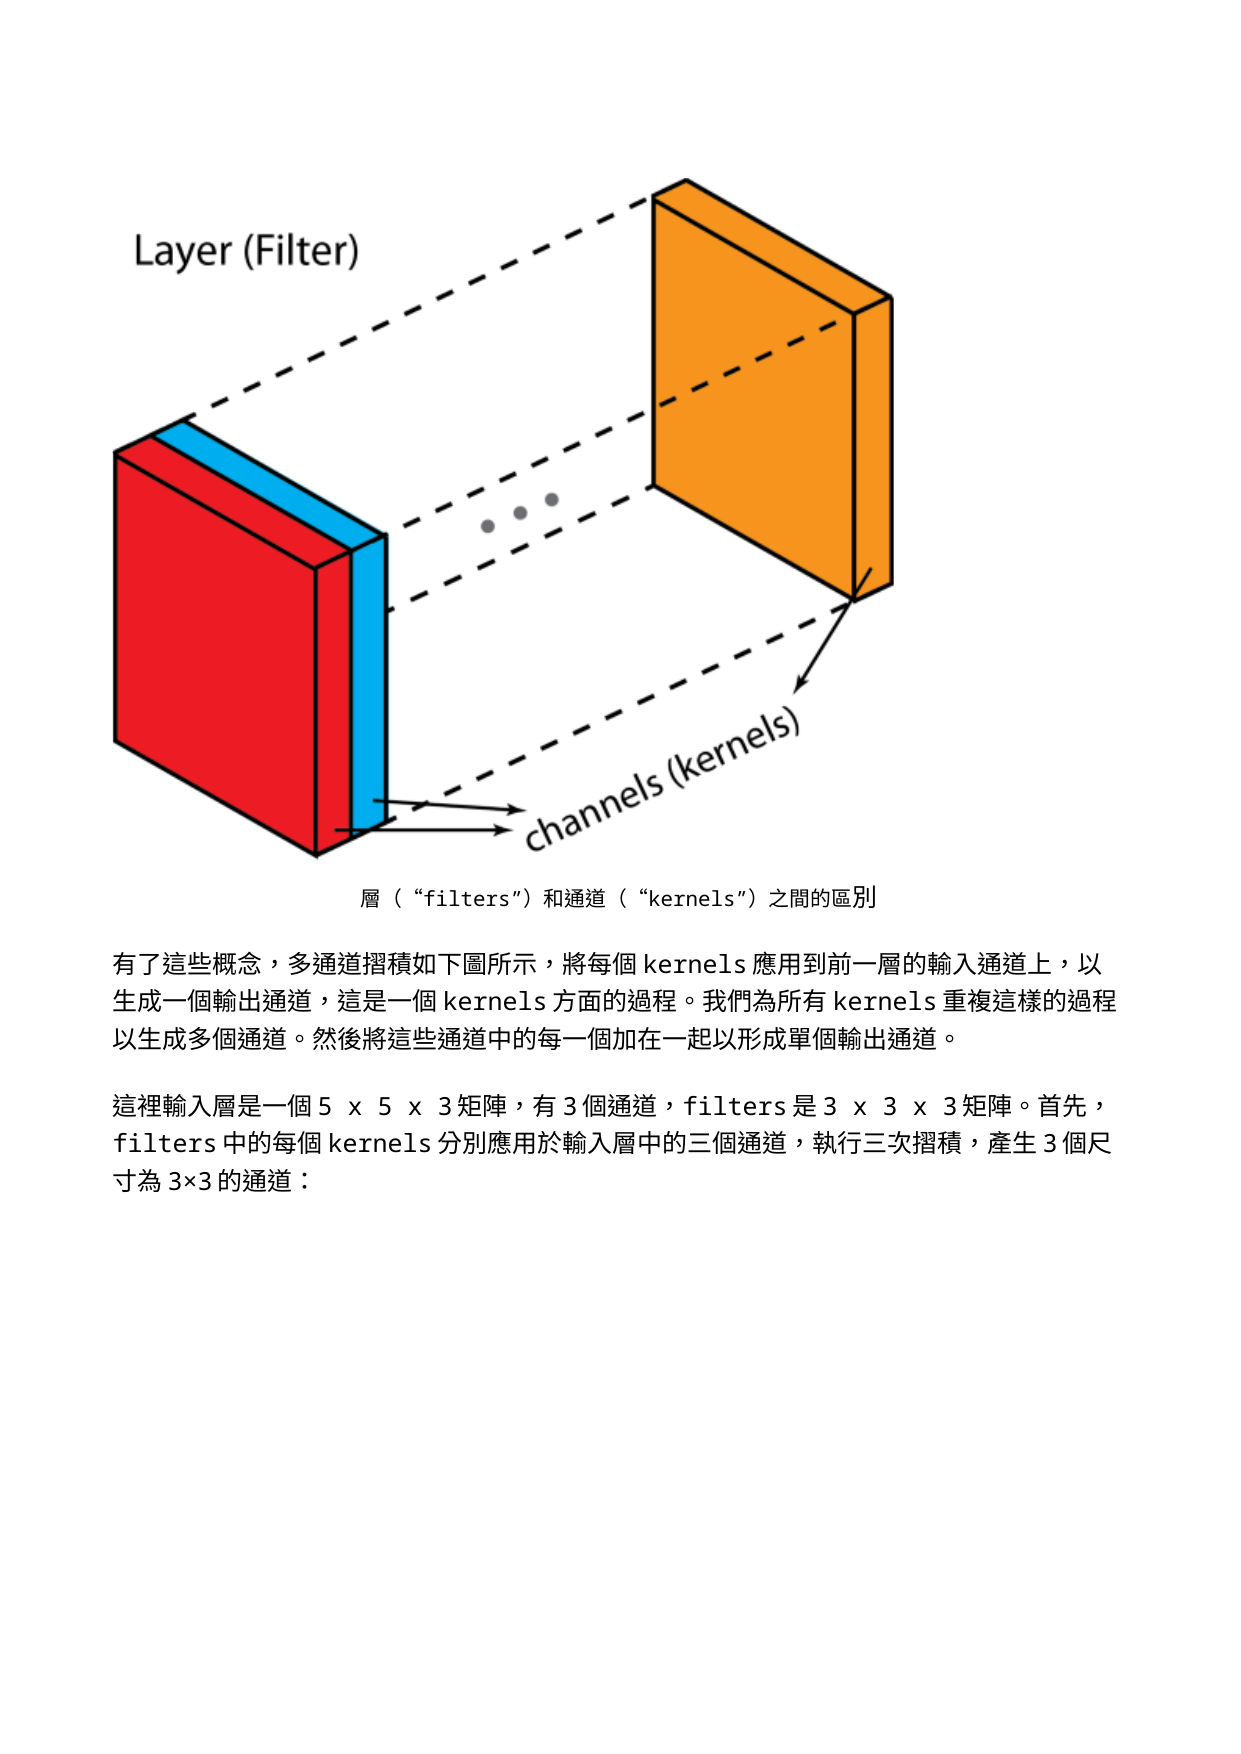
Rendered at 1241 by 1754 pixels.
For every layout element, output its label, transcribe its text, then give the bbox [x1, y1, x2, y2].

text 這裡輸入層是一個5 x 5 x 3矩陣，有3個通道，filters是3 x 3 x 3矩陣。首先，filters中的每個kernels分別應用於輸入層中的三個通道，執行三次摺積，產生3個尺寸為3×3的通道： [112, 1085, 1125, 1198]
picture [112, 178, 894, 863]
text 有了這些概念，多通道摺積如下圖所示，將每個kernels應用到前一層的輸入通道上，以生成一個輸出通道，這是一個kernels方面的過程。我們為所有kernels重複這樣的過程以生成多個通道。然後將這些通道中的每一個加在一起以形成單個輸出通道。 [112, 944, 1125, 1056]
text 層（“filters”）和通道（“kernels”）之間的區別 [112, 877, 1125, 914]
